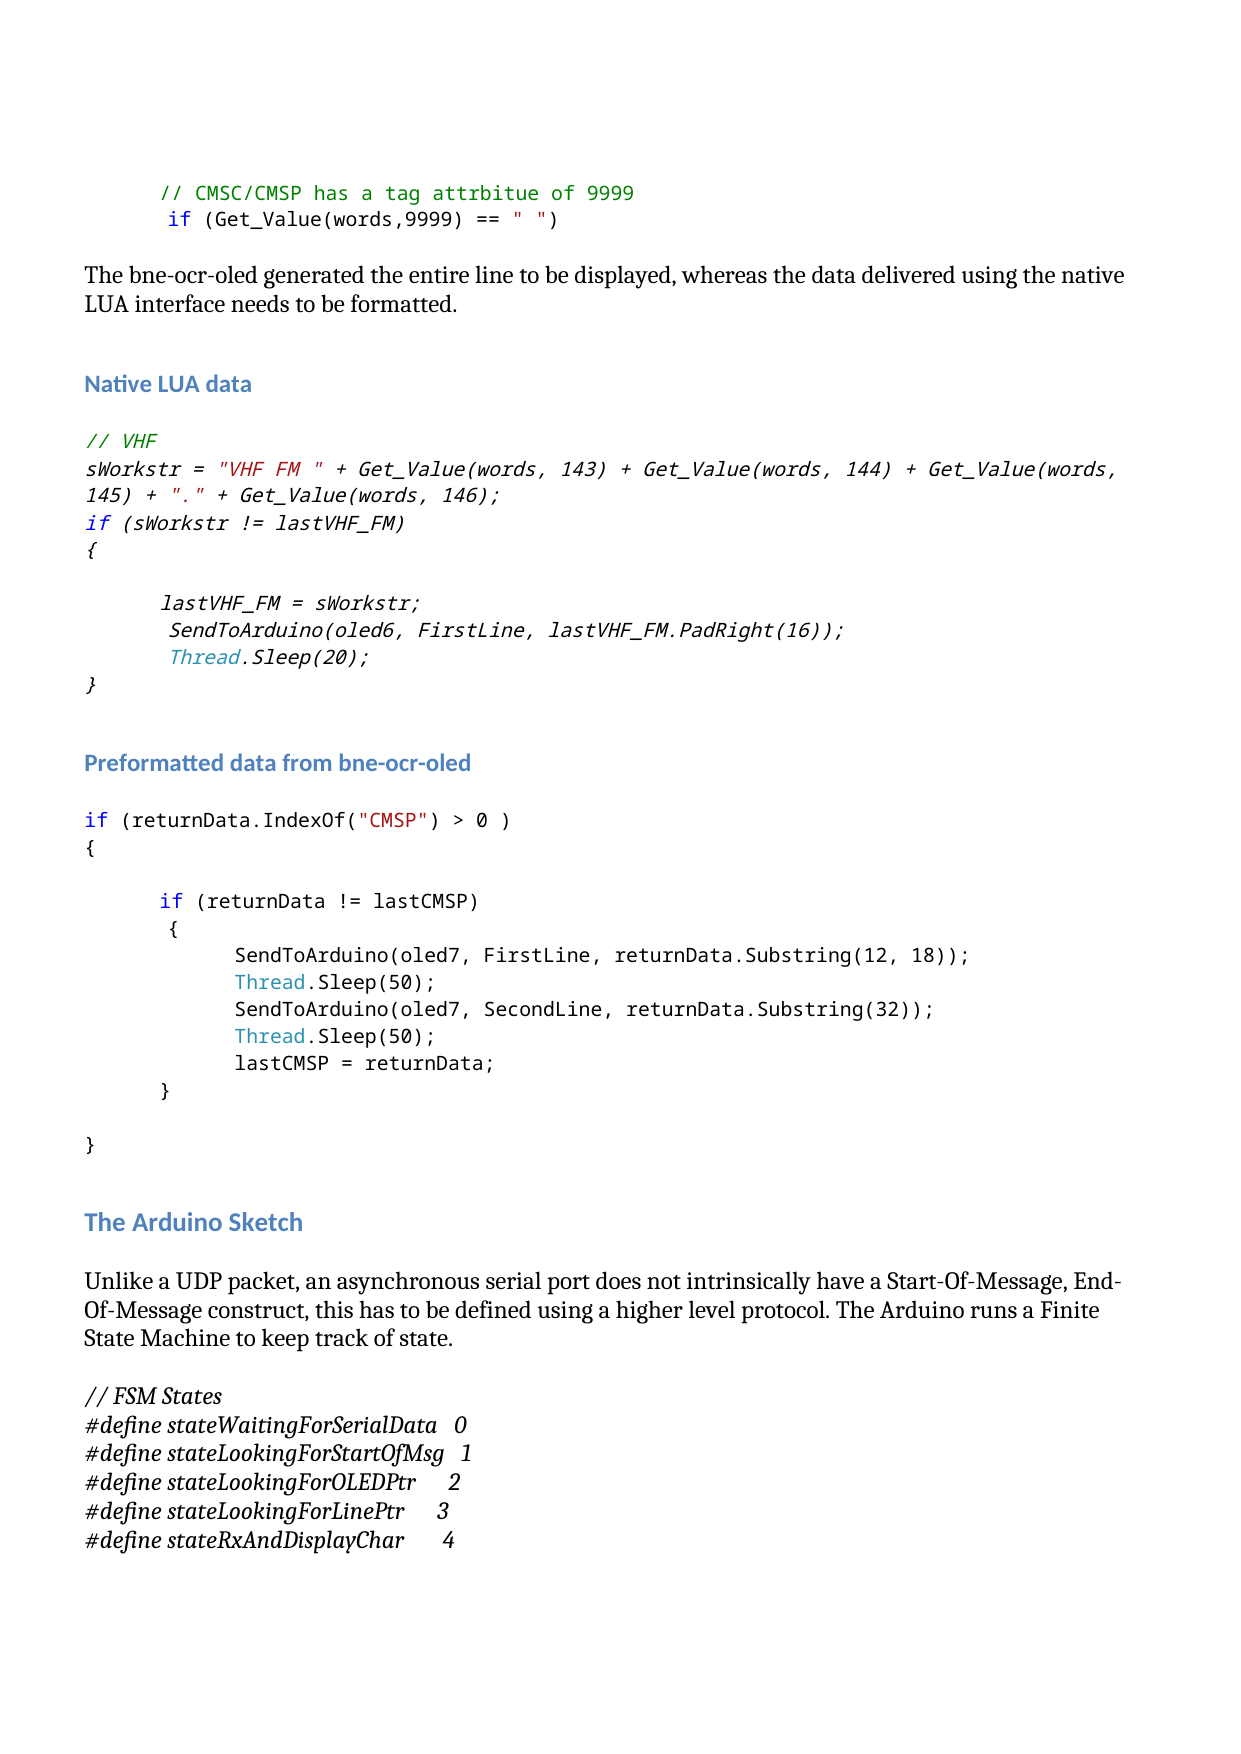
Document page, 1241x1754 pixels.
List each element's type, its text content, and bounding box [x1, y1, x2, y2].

text if (sWorkstr != lastVHF_FM) [84, 509, 1148, 536]
text #define stateLookingForOLEDPtr 2 [84, 1468, 1148, 1497]
text if (Get_Value(words,9999) == " ") [84, 206, 1148, 233]
text lastCMSP = returnData; [84, 1049, 1148, 1076]
text } [84, 671, 1148, 698]
text Thread.Sleep(20); [84, 644, 1148, 671]
subtitle Preformatted data from bne-ocr-oled [84, 747, 1148, 778]
text SendToArduino(oled7, FirstLine, returnData.Substring(12, 18)); [84, 941, 1148, 968]
text { [84, 914, 1148, 941]
text } [84, 1076, 1148, 1103]
text #define stateLookingForStartOfMsg 1 [84, 1439, 1148, 1468]
text Unlike a UDP packet, an asynchronous serial port does not intrinsically have a Start-Of-Message, End-Of-Message construct, this has to be defined using a higher level protocol. The Arduino runs a Finite State Machine to keep track of state. [84, 1267, 1148, 1353]
text lastVHF_FM = sWorkstr; [84, 590, 1148, 617]
text } [84, 1130, 1148, 1157]
text #define stateWaitingForSerialData 0 [84, 1411, 1148, 1439]
text { [84, 833, 1148, 860]
text SendToArduino(oled6, FirstLine, lastVHF_FM.PadRight(16)); [84, 617, 1148, 644]
text The bne-ocr-oled generated the entire line to be displayed, whereas the data delivered using the native LUA interface needs to be formatted. [84, 261, 1148, 319]
text sWorkstr = "VHF FM " + Get_Value(words, 143) + Get_Value(words, 144) + Get_Value(words, 145) + "." + Get_Value(words, 146); [84, 455, 1148, 509]
text #define stateRxAndDisplayChar 4 [84, 1526, 1148, 1554]
text Thread.Sleep(50); [84, 1022, 1148, 1049]
text Thread.Sleep(50); [84, 968, 1148, 995]
text // CMSC/CMSP has a tag attrbitue of 9999 [84, 179, 1148, 206]
text SendToArduino(oled7, SecondLine, returnData.Substring(32)); [84, 995, 1148, 1022]
text { [84, 536, 1148, 563]
text #define stateLookingForLinePtr 3 [84, 1497, 1148, 1526]
subtitle Native LUA data [84, 368, 1148, 399]
subtitle The Arduino Sketch [84, 1205, 1148, 1238]
text // VHF [84, 428, 1148, 455]
text if (returnData.IndexOf("CMSP") > 0 ) [84, 806, 1148, 833]
text // FSM States [84, 1382, 1148, 1411]
text if (returnData != lastCMSP) [84, 887, 1148, 914]
